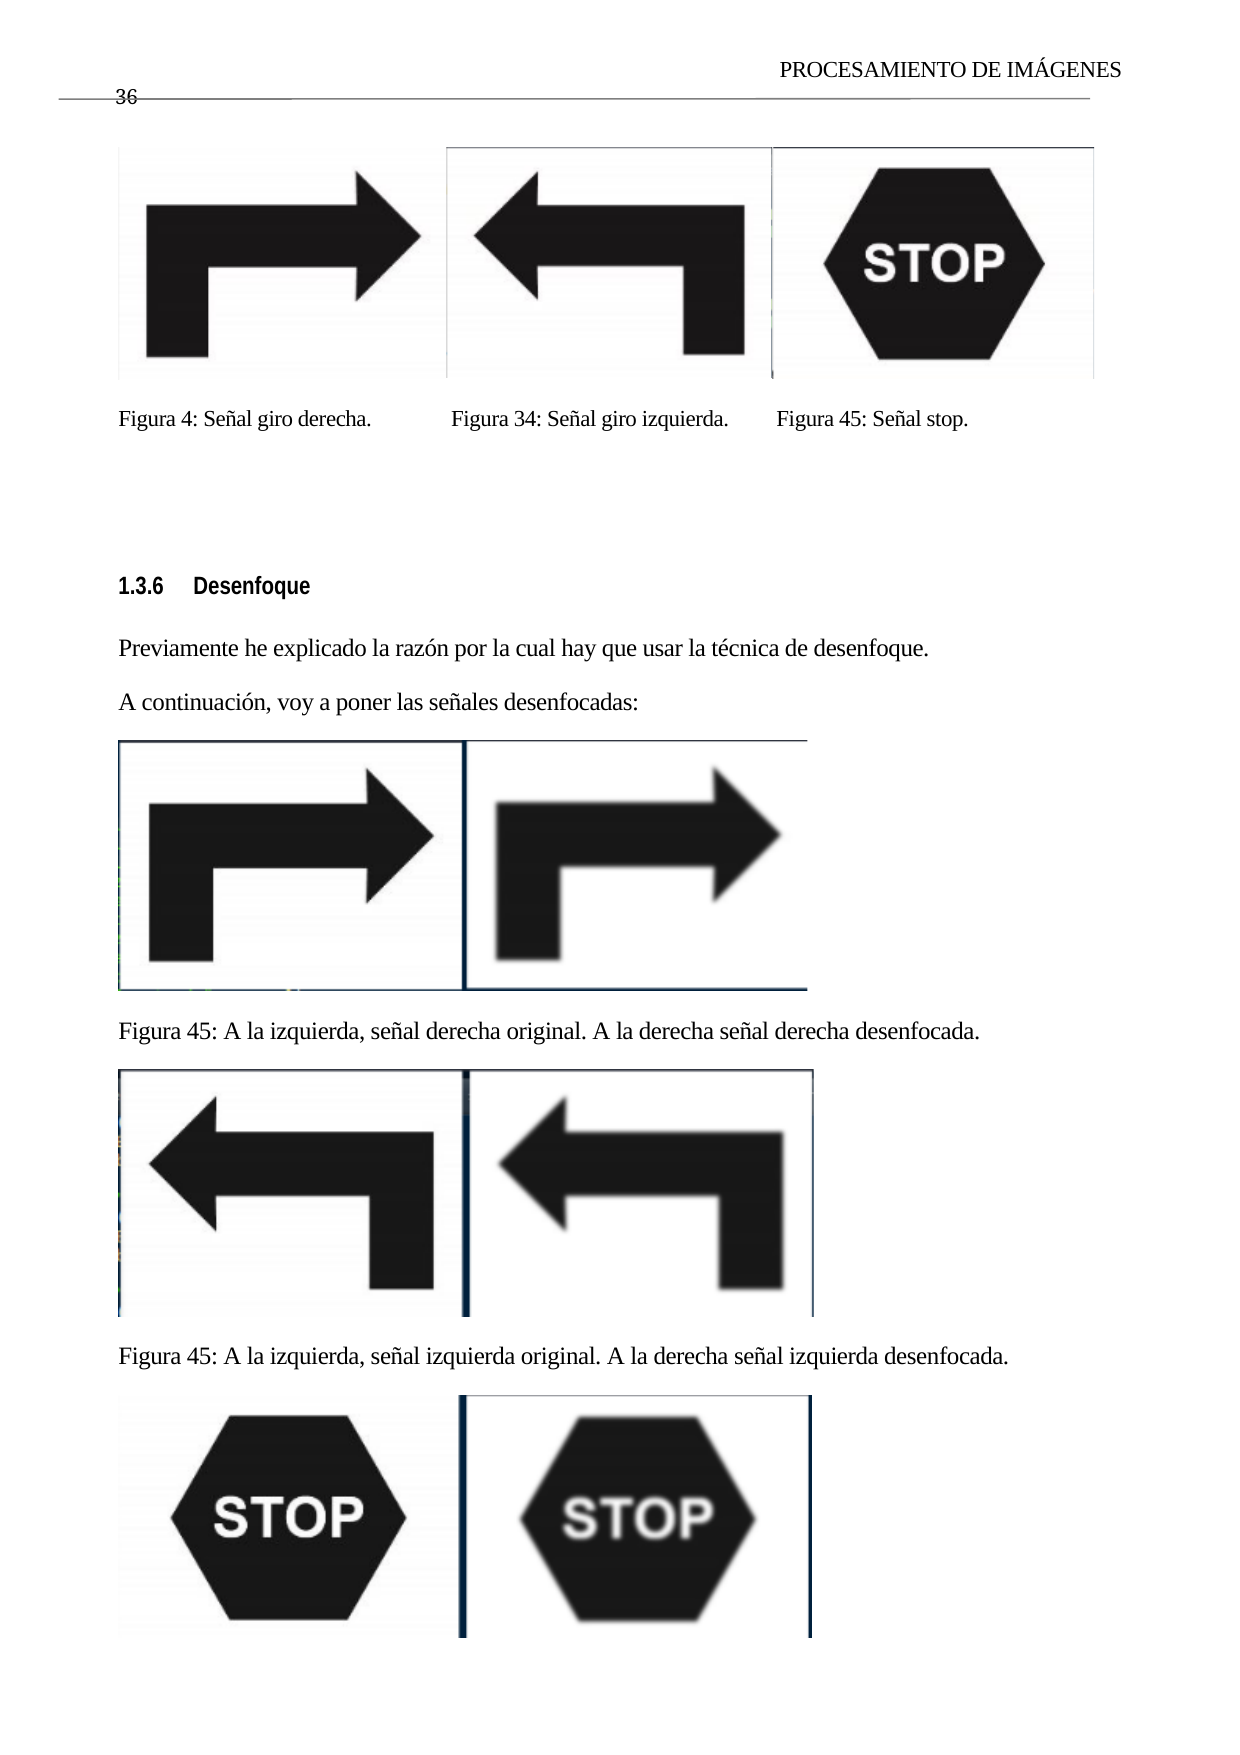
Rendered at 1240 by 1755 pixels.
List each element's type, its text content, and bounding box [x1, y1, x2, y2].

text Previamente he explicado la razón por la cual hay que usar la técnica de desenfoque. [118, 633, 1121, 662]
text Figura 4: Señal giro derecha. Figura 34: Señal giro izquierda. Figura 45: Señal stop. [118, 405, 1121, 431]
text Figura 45: A la izquierda, señal derecha original. A la derecha señal derecha desenfocada. [118, 1016, 1121, 1044]
text A continuación, voy a poner las señales desenfocadas: [118, 687, 1121, 716]
subtitle Desenfoque [118, 571, 1121, 600]
text Figura 45: A la izquierda, señal izquierda original. A la derecha señal izquierda desenfocada. [118, 1341, 1121, 1370]
